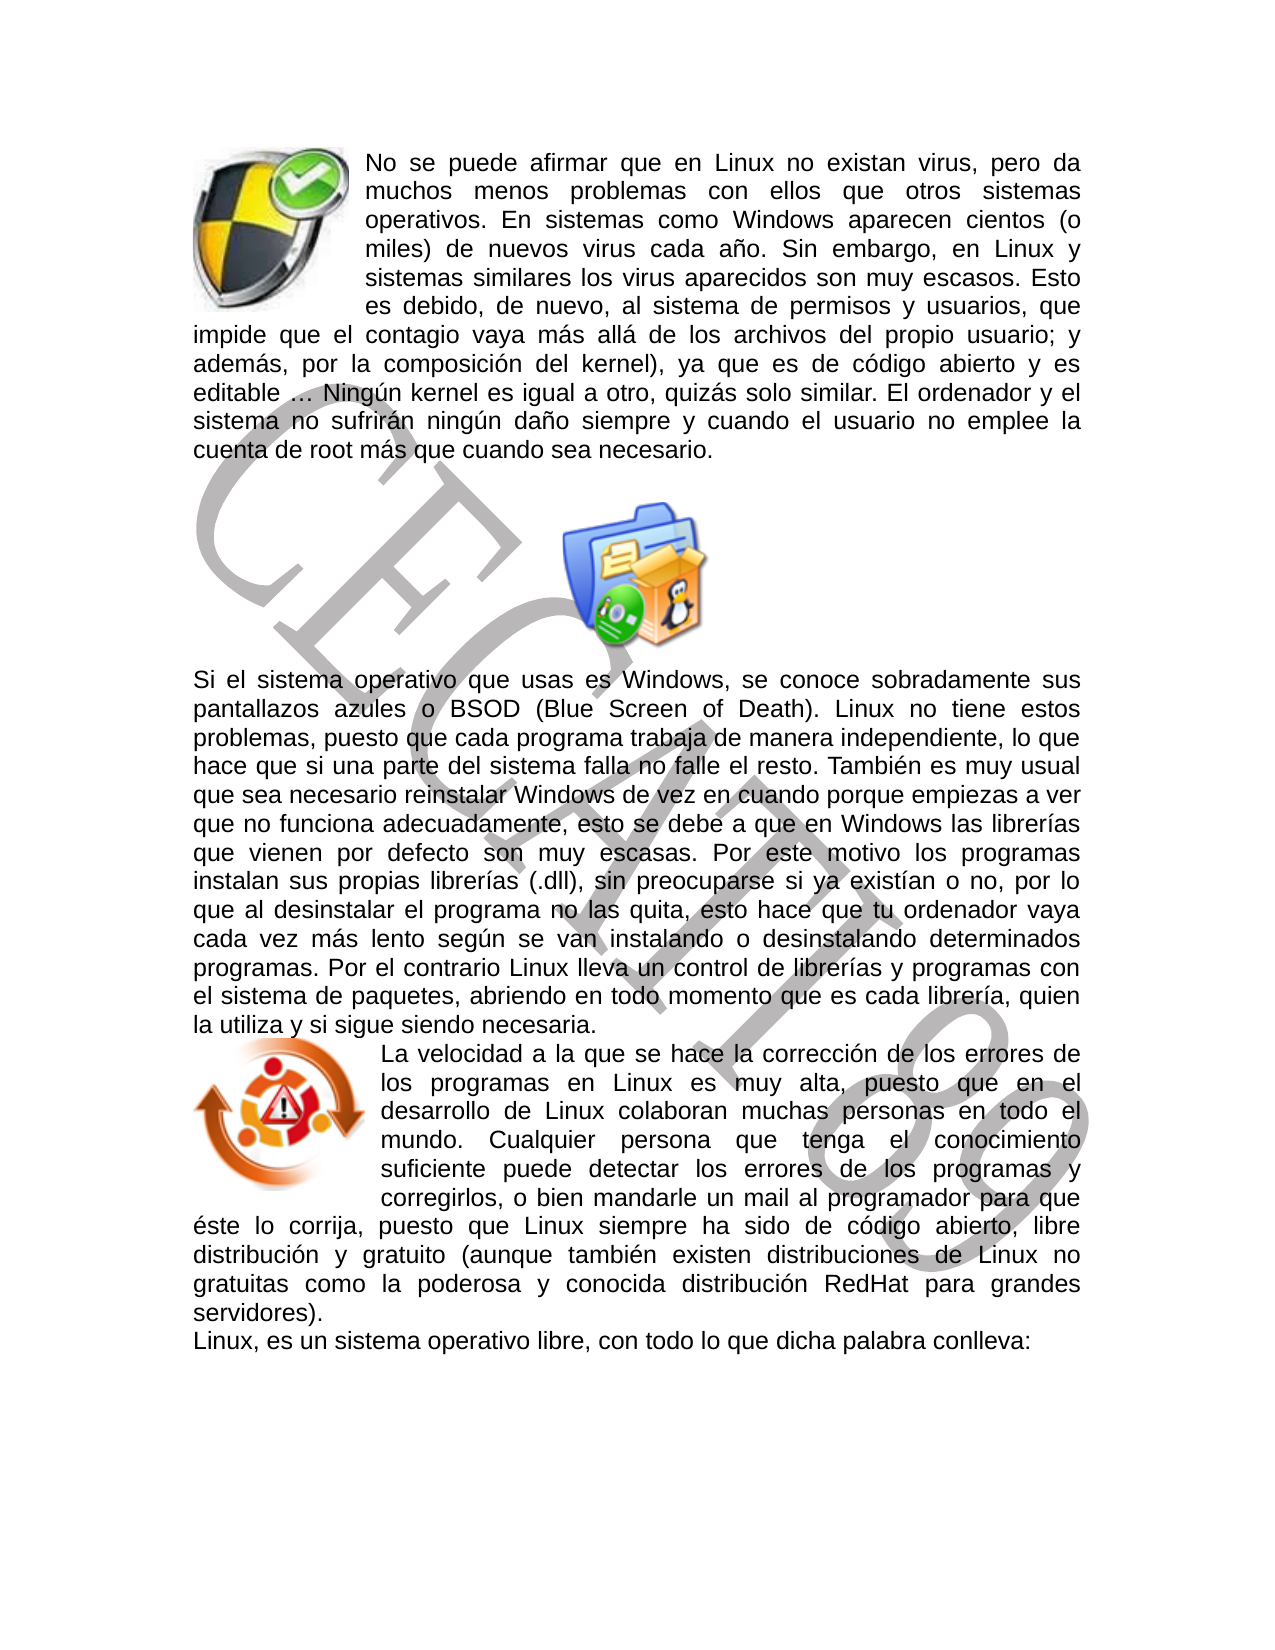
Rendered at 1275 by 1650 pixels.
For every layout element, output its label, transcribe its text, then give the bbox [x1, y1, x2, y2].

text yum -y install php [807, 1039, 1009, 1198]
text Podemos instalar PHP5 y el modulo Apache PHP5 como sigue: [591, 665, 631, 700]
text yum -y install php [692, 1039, 760, 1091]
subtitle 4 Instalando PHP5 [221, 383, 370, 464]
picture [192, 1038, 365, 1191]
text Podemos instalar PHP5 y el modulo Apache PHP5 como sigue: [544, 719, 716, 957]
text No se puede afirmar que en Linux no existan virus, pero da muchos menos problemas con ellos que otros sistemas operativos. En sistemas como Windows aparecen cientos (o miles) de nuevos virus cada año. Sin embargo, en Linux y sistemas similares los virus aparecidos son muy escasos. Esto es debido, de nuevo, al sistema de permisos y usuarios, que impide que el contagio vaya más allá de los archivos del propio usuario; y además, por la composición del kernel), ya que es de código abierto y es editable … Ningún kernel es igual a otro, quizás solo similar. El ordenador y el sistema no sufrirán ningún daño siempre y cuando el usuario no emplee la cuenta de root más que cuando sea necesario. [193, 148, 1082, 464]
text Linux, es un sistema operativo libre, con todo lo que dicha palabra conlleva: [193, 1326, 1082, 1355]
picture [192, 147, 349, 312]
picture [562, 502, 713, 653]
text La velocidad a la que se hace la corrección de los errores de los programas en Linux es muy alta, puesto que en el desarrollo de Linux colaboran muchas personas en todo el mundo. Cualquier persona que tenga el conocimiento suficiente puede detectar los errores de los programas y corregirlos, o bien mandarle un mail al programador para que éste lo corrija, puesto que Linux siempre ha sido de código abierto, libre distribución y gratuito (aunque también existen distribuciones de Linux no gratuitas como la poderosa y conocida distribución RedHat para grandes servidores). [193, 1039, 1082, 1326]
subtitle 4 Instalando PHP5 [365, 392, 418, 464]
text Podemos instalar PHP5 y el modulo Apache PHP5 como sigue: [906, 997, 1009, 1039]
text Podemos instalar PHP5 y el modulo Apache PHP5 como sigue: [483, 817, 543, 875]
text Podemos instalar PHP5 y el modulo Apache PHP5 como sigue: [310, 665, 390, 715]
text yum -y install php [880, 1080, 1082, 1272]
text Si el sistema operativo que usas es Windows, se conoce sobradamente sus pantallazos azules o BSOD (Blue Screen of Death). Linux no tiene estos problemas, puesto que cada programa trabaja de manera independiente, lo que hace que si una parte del sistema falla no falle el resto. También es muy usual que sea necesario reinstalar Windows de vez en cuando porque empiezas a ver que no funciona adecuadamente, esto se debe a que en Windows las librerías que vienen por defecto son muy escasas. Por este motivo los programas instalan sus propias librerías (.dll), sin preocuparse si ya existían o no, por lo que al desinstalar el programa no las quita, esto hace que tu ordenador vaya cada vez más lento según se van instalando o desinstalando determinados programas. Por el contrario Linux lleva un control de librerías y programas con el sistema de paquetes, abriendo en todo momento que es cada librería, quien la utiliza y si sigue siendo necesaria. [193, 665, 1082, 1039]
text Podemos instalar PHP5 y el modulo Apache PHP5 como sigue: [728, 882, 904, 1039]
text Podemos instalar PHP5 y el modulo Apache PHP5 como sigue: [609, 774, 851, 1015]
text Podemos instalar PHP5 y el modulo Apache PHP5 como sigue: [586, 734, 683, 799]
text Podemos instalar PHP5 y el modulo Apache PHP5 como sigue: [410, 665, 497, 822]
